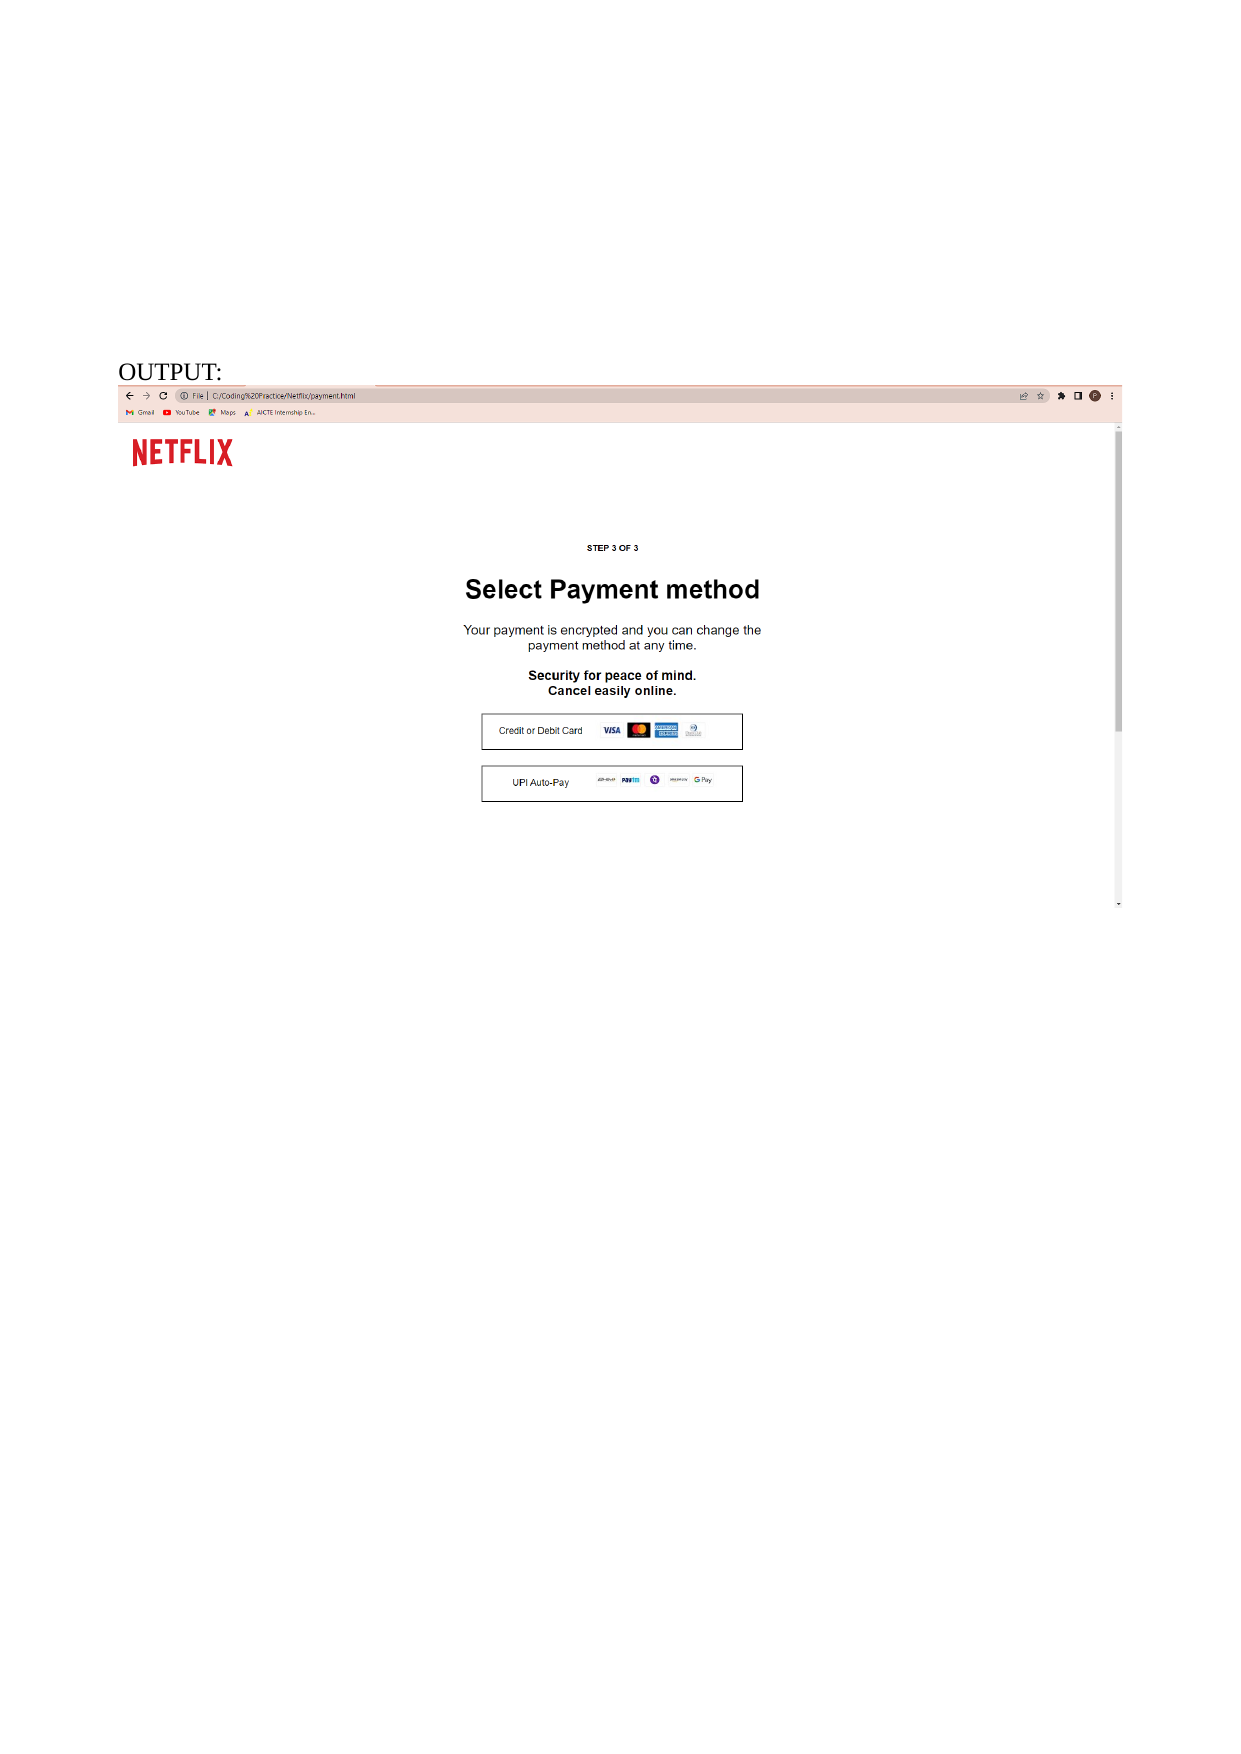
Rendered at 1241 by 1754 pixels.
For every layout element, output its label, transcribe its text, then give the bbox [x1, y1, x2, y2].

picture [118, 385, 1123, 908]
text OUTPUT: [118, 356, 1122, 385]
